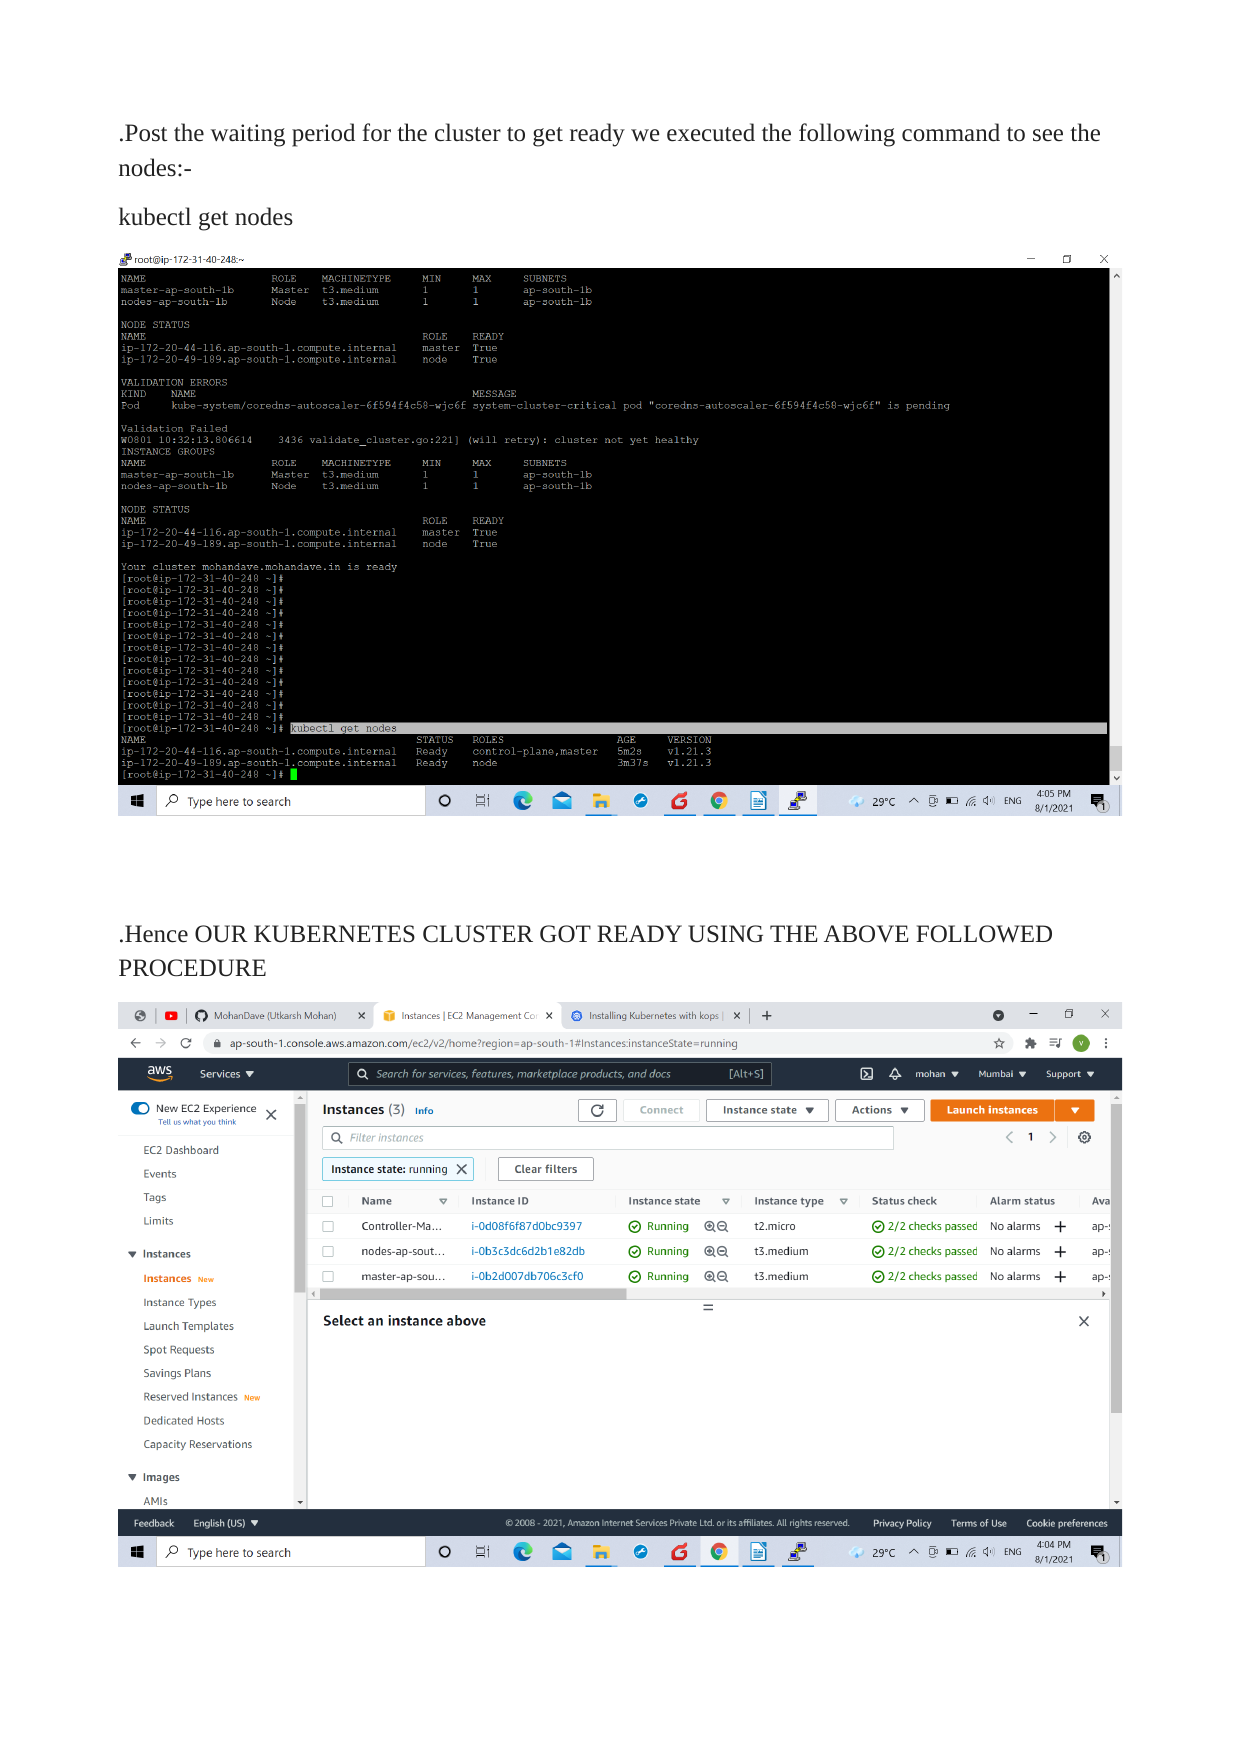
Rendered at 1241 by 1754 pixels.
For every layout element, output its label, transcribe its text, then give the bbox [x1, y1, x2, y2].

text kubectl get nodes [118, 202, 1122, 230]
text .Post the waiting period for the cluster to get ready we executed the following command to see the nodes:- [118, 118, 1122, 181]
text .Hence OUR KUBERNETES CLUSTER GOT READY USING THE ABOVE FOLLOWED PROCEDURE [118, 919, 1122, 982]
picture [118, 1002, 1123, 1567]
picture [118, 250, 1123, 816]
